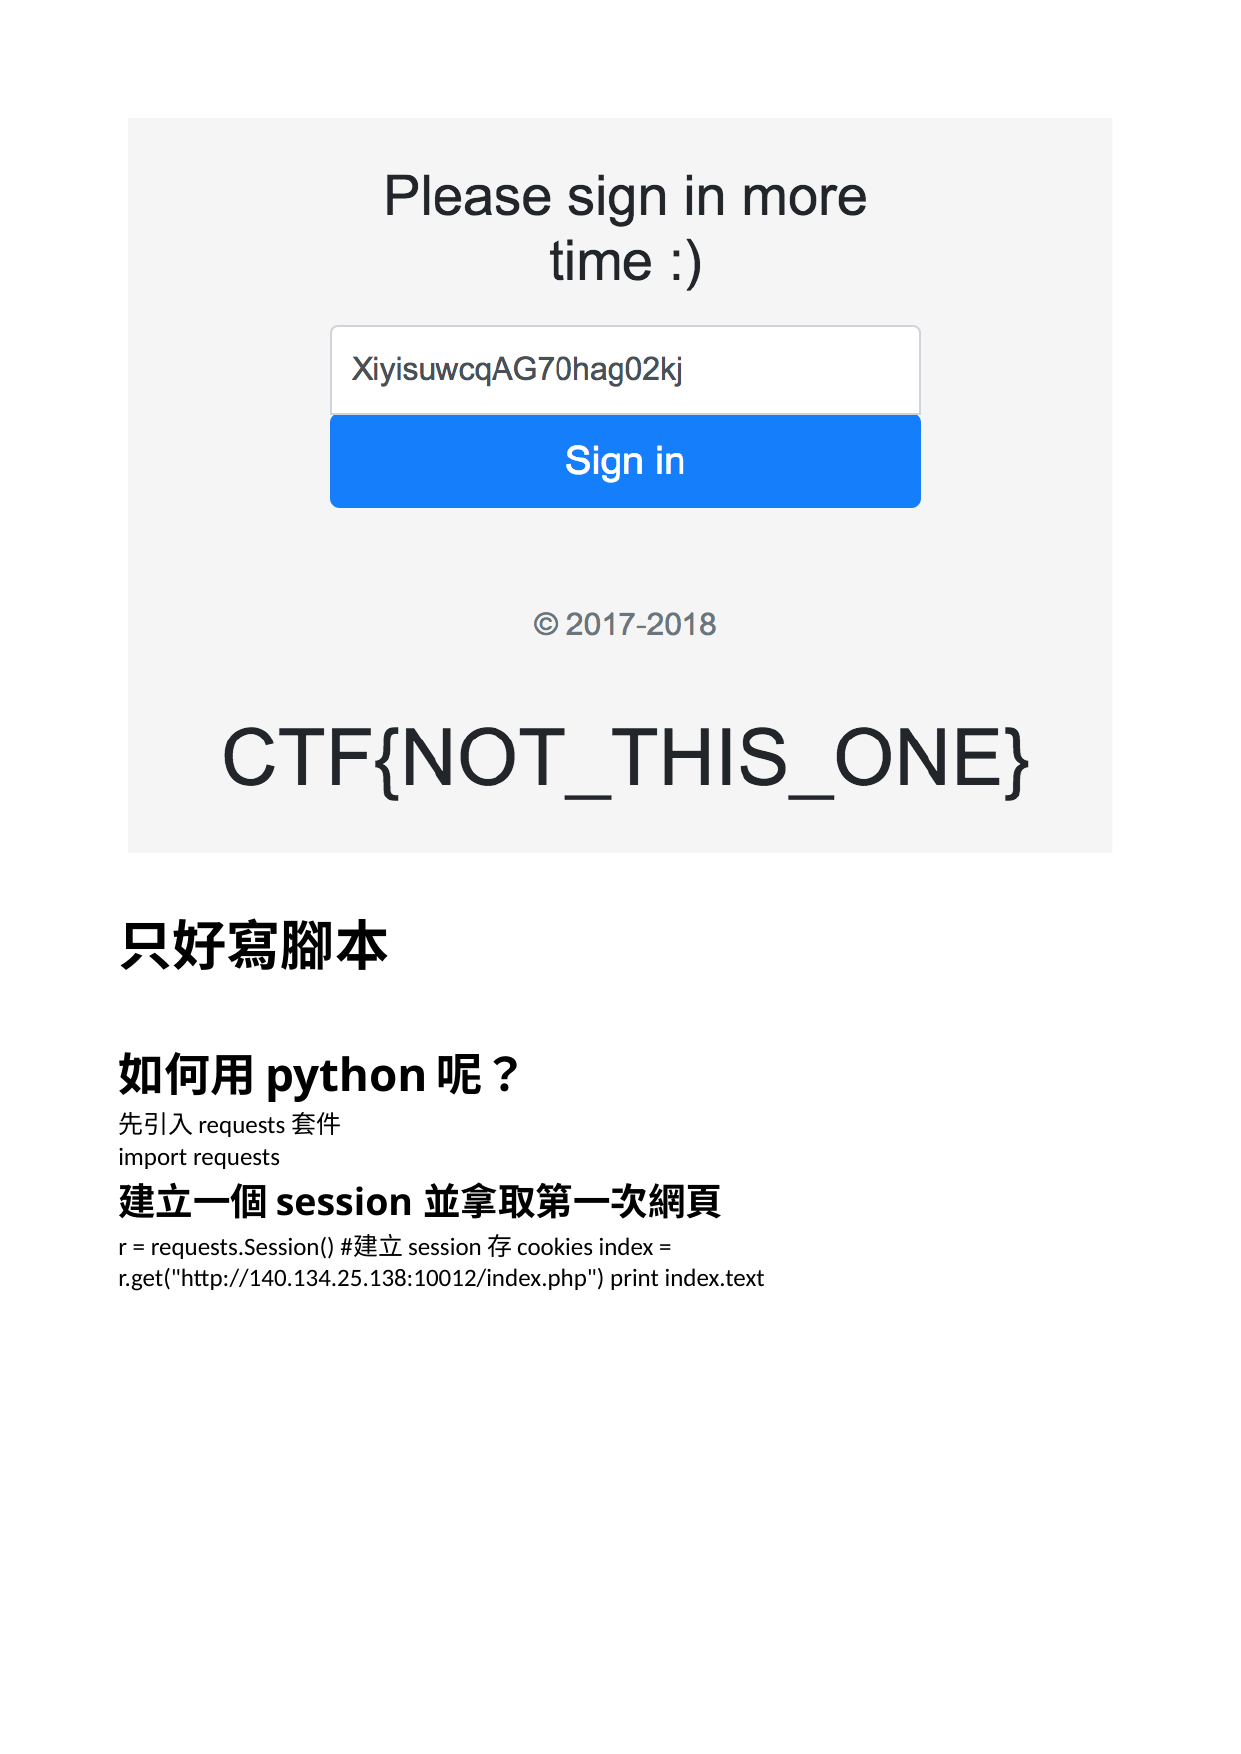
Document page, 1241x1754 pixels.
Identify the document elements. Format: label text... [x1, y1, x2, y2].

subtitle 如何用python呢？ [118, 1038, 1122, 1105]
subtitle 建立一個session 並拿取第一次網頁 [118, 1172, 1122, 1226]
text r = requests.Session() #建立session存cookies index = r.get("http://140.134.25.138:10012/index.php") print index.text [118, 1226, 1122, 1293]
picture [127, 118, 1113, 853]
text import requests [118, 1141, 1122, 1172]
text 先引入requests 套件 [118, 1105, 1122, 1141]
subtitle 只好寫腳本 [118, 902, 1122, 981]
